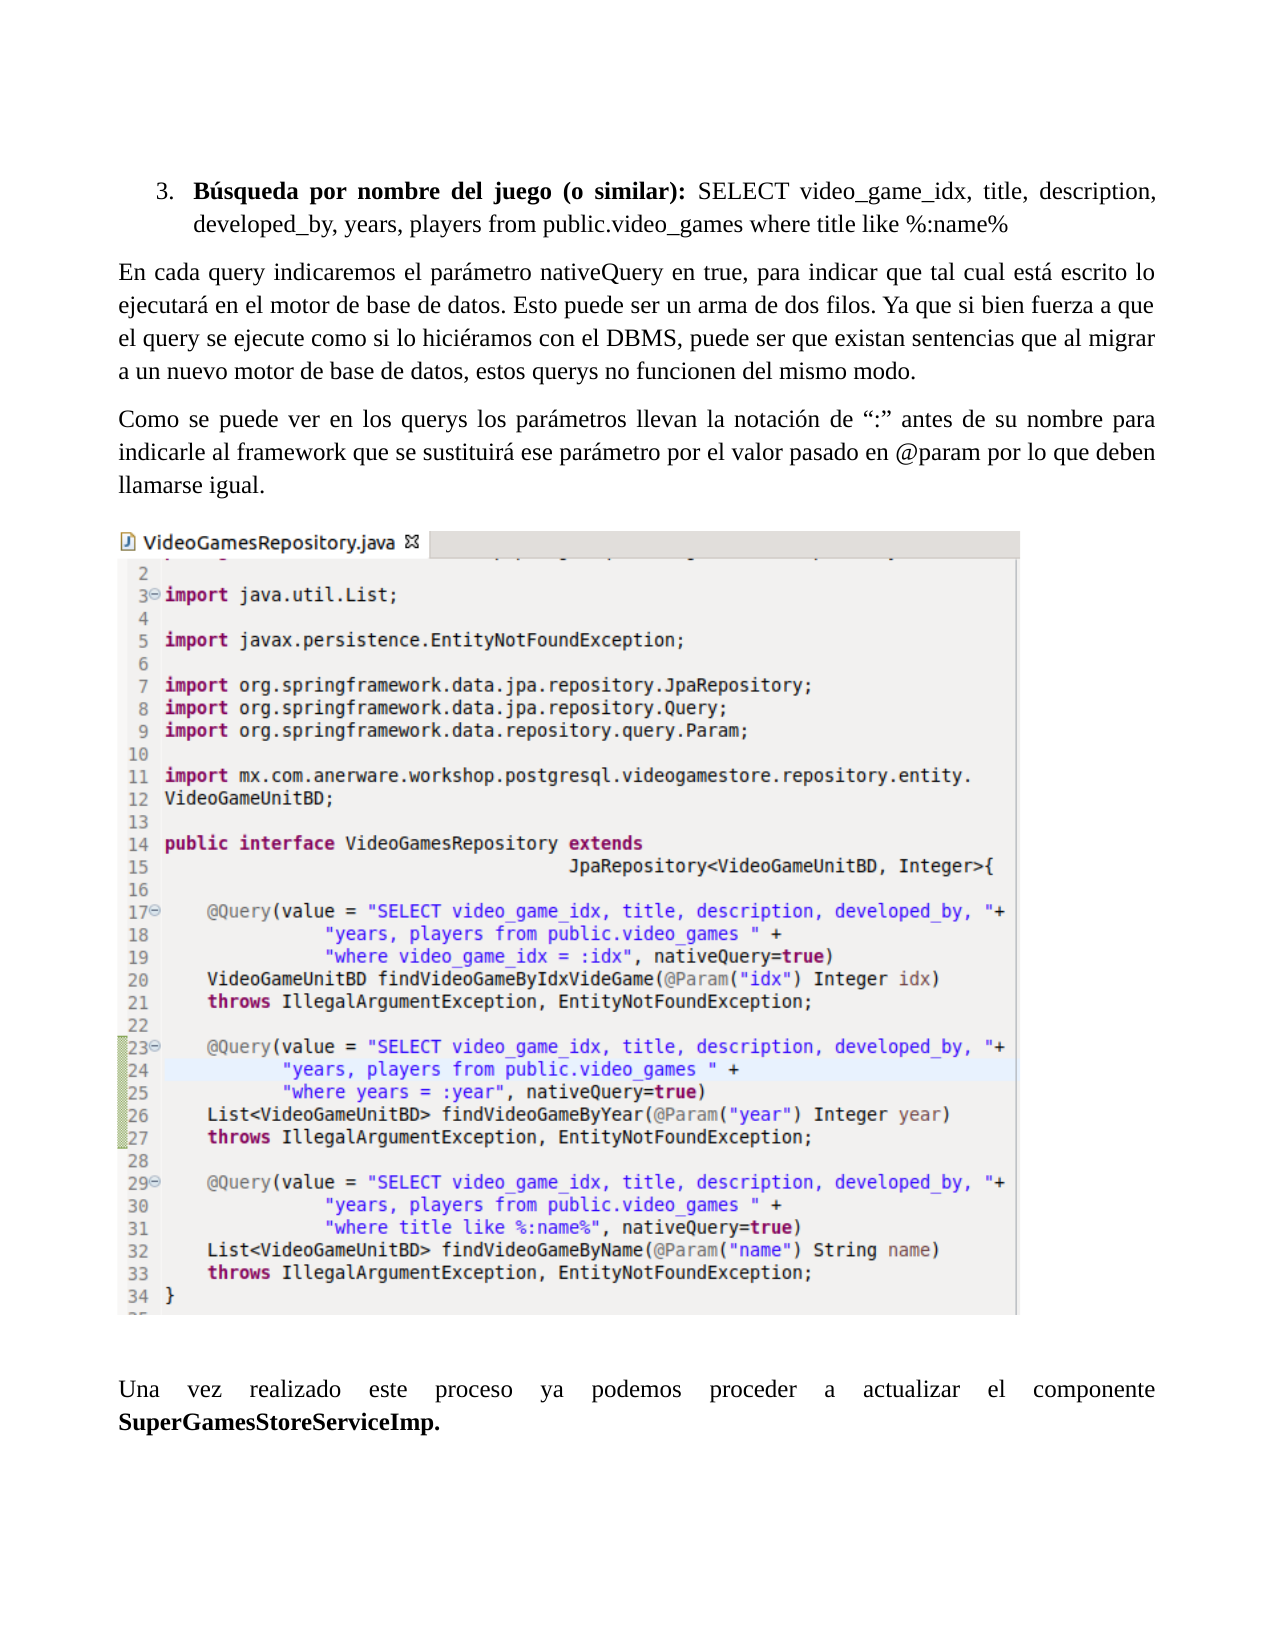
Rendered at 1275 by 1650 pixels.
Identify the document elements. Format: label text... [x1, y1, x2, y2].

picture [117, 531, 1021, 1315]
text Como se puede ver en los querys los parámetros llevan la notación de “:” antes de su nombre para indicarle al framework que se sustituirá ese parámetro por el valor pasado en @param por lo que deben llamarse igual. [118, 404, 1157, 498]
text Una vez realizado este proceso ya podemos proceder a actualizar el componente SuperGamesStoreServiceImp. [118, 1374, 1157, 1436]
list Búsqueda por nombre del juego (o similar): SELECT video_game_idx, title, description, developed_by, years, players from public.video_games where title like %:name% [156, 176, 1157, 238]
text En cada query indicaremos el parámetro nativeQuery en true, para indicar que tal cual está escrito lo ejecutará en el motor de base de datos. Esto puede ser un arma de dos filos. Ya que si bien fuerza a que el query se ejecute como si lo hiciéramos con el DBMS, puede ser que existan sentencias que al migrar a un nuevo motor de base de datos, estos querys no funcionen del mismo modo. [118, 257, 1157, 385]
